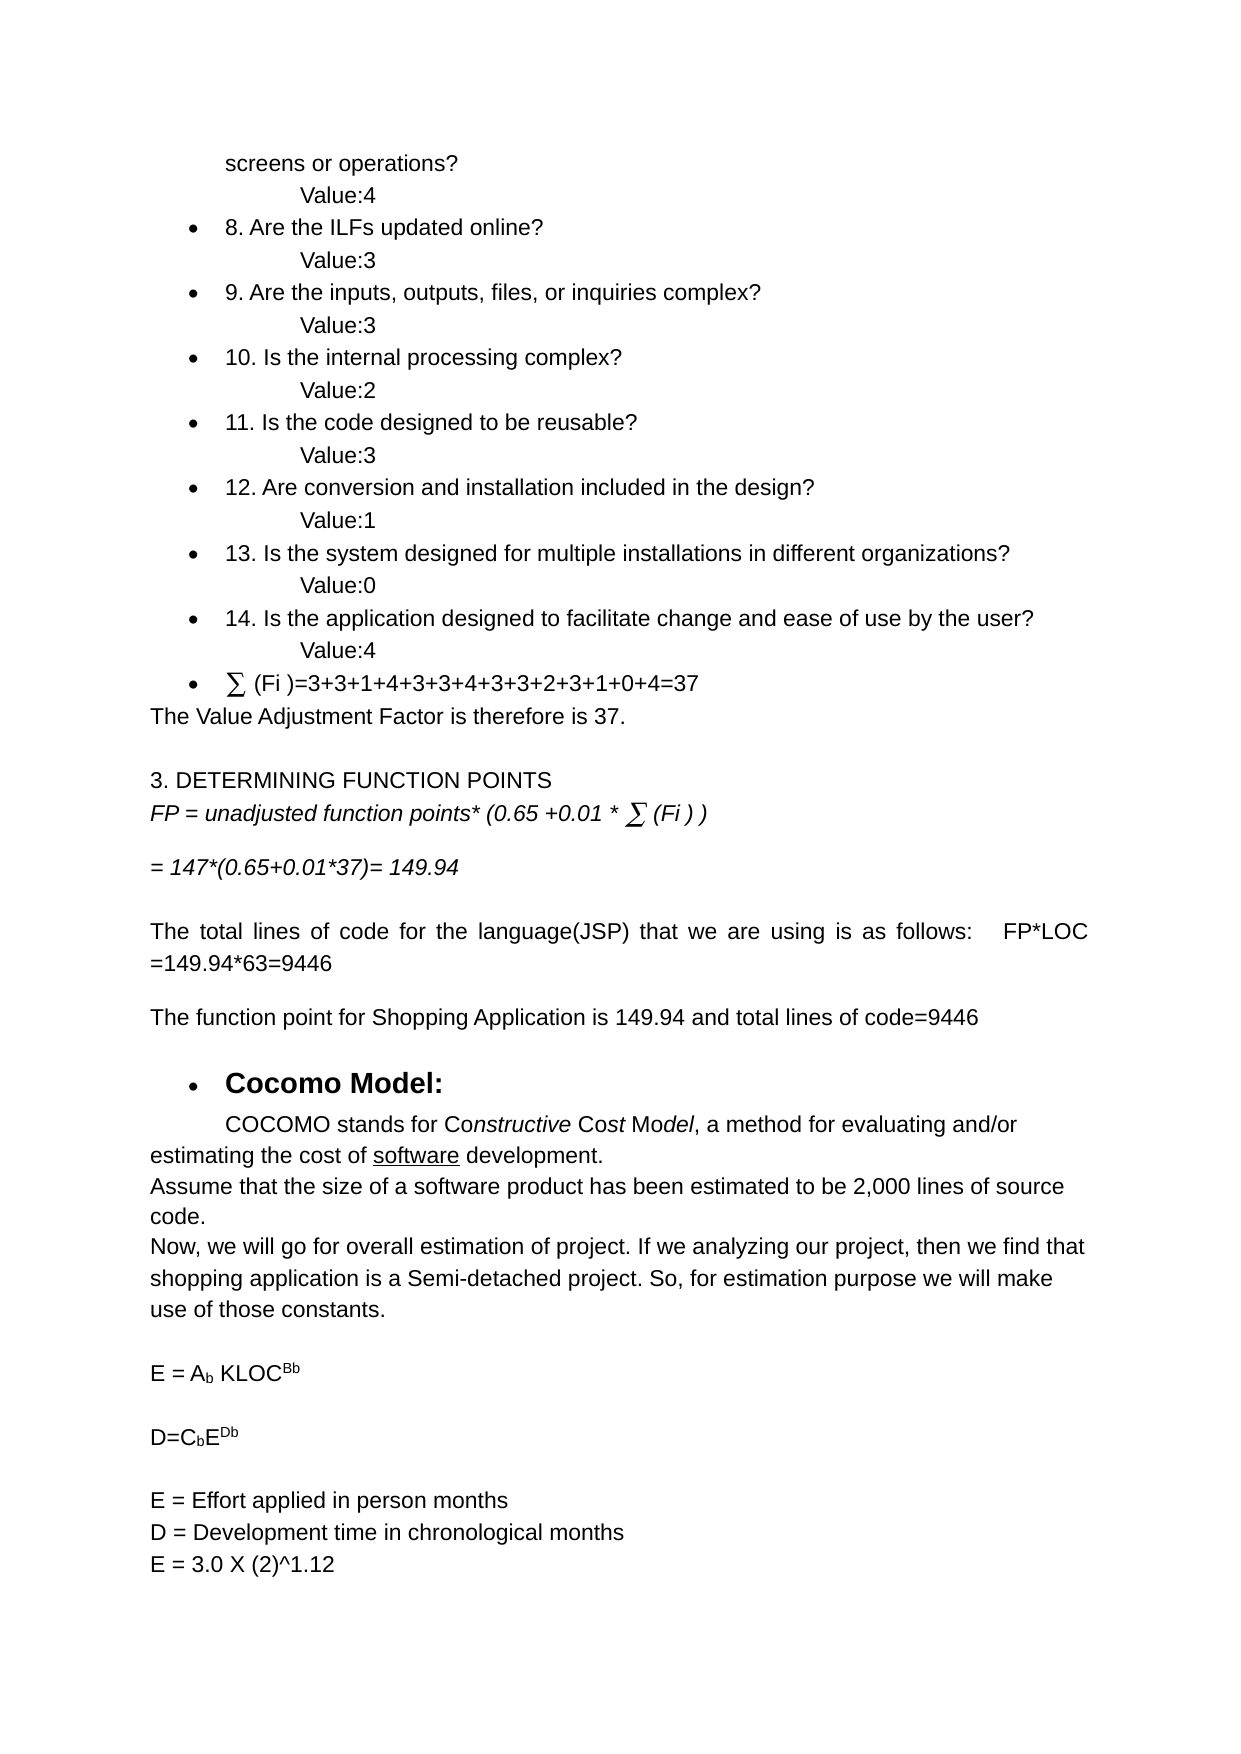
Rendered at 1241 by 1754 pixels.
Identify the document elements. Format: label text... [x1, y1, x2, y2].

text Value:4 [300, 637, 1090, 664]
text D=CbEDb [150, 1424, 1090, 1450]
text The total lines of code for the language(JSP) that we are using is as follows: FP*LOC =149.94*63=9446 [150, 918, 1090, 976]
list 13. Is the system designed for multiple installations in different organizations? [187, 539, 1090, 567]
text E = Ab KLOCBb [150, 1360, 1090, 1386]
list 12. Are conversion and installation included in the design? [187, 473, 1090, 502]
text Value:0 [300, 572, 1090, 598]
list Cocomo Model: [187, 1066, 1090, 1100]
text Value:3 [300, 442, 1090, 468]
text The function point for Shopping Application is 149.94 and total lines of code=9446 [150, 1004, 1090, 1030]
text Value:1 [300, 507, 1090, 533]
text Now, we will go for overall estimation of project. If we analyzing our project, then we find that shopping application is a Semi-detached project. So, for estimation purpose we will make use of those constants. [150, 1233, 1090, 1322]
text Value:3 [300, 312, 1090, 338]
text = 147*(0.65+0.01*37)= 149.94 [150, 854, 1090, 881]
list 10. Is the internal processing complex? [187, 343, 1090, 371]
list screens or operations? [187, 150, 1090, 176]
text Value:2 [300, 377, 1090, 403]
text Value:4 [300, 182, 1090, 208]
list 11. Is the code designed to be reusable? [187, 408, 1090, 436]
list 9. Are the inputs, outputs, files, or inquiries complex? [187, 278, 1090, 306]
list 14. Is the application designed to facilitate change and ease of use by the user? [187, 604, 1090, 632]
text D = Development time in chronological months [150, 1519, 1090, 1545]
text Value:3 [300, 247, 1090, 273]
text E = Effort applied in person months [150, 1487, 1090, 1514]
text E = 3.0 X (2)^1.12 [150, 1551, 1090, 1577]
list 8. Are the ILFs updated online? [187, 213, 1090, 241]
text FP = unadjusted function points* (0.65 +0.01 * ∑ (Fi ) ) [150, 798, 1090, 826]
text The Value Adjustment Factor is therefore is 37. [150, 703, 1090, 729]
text 3. DETERMINING FUNCTION POINTS [150, 767, 1092, 793]
list ∑ (Fi )=3+3+1+4+3+3+4+3+3+2+3+1+0+4=37 [187, 669, 1090, 697]
text COCOMO stands for Constructive Cost Model, a method for evaluating and/or estimating the cost of software development. [150, 1105, 1090, 1169]
text Assume that the size of a software product has been estimated to be 2,000 lines of source code. [150, 1173, 1090, 1229]
